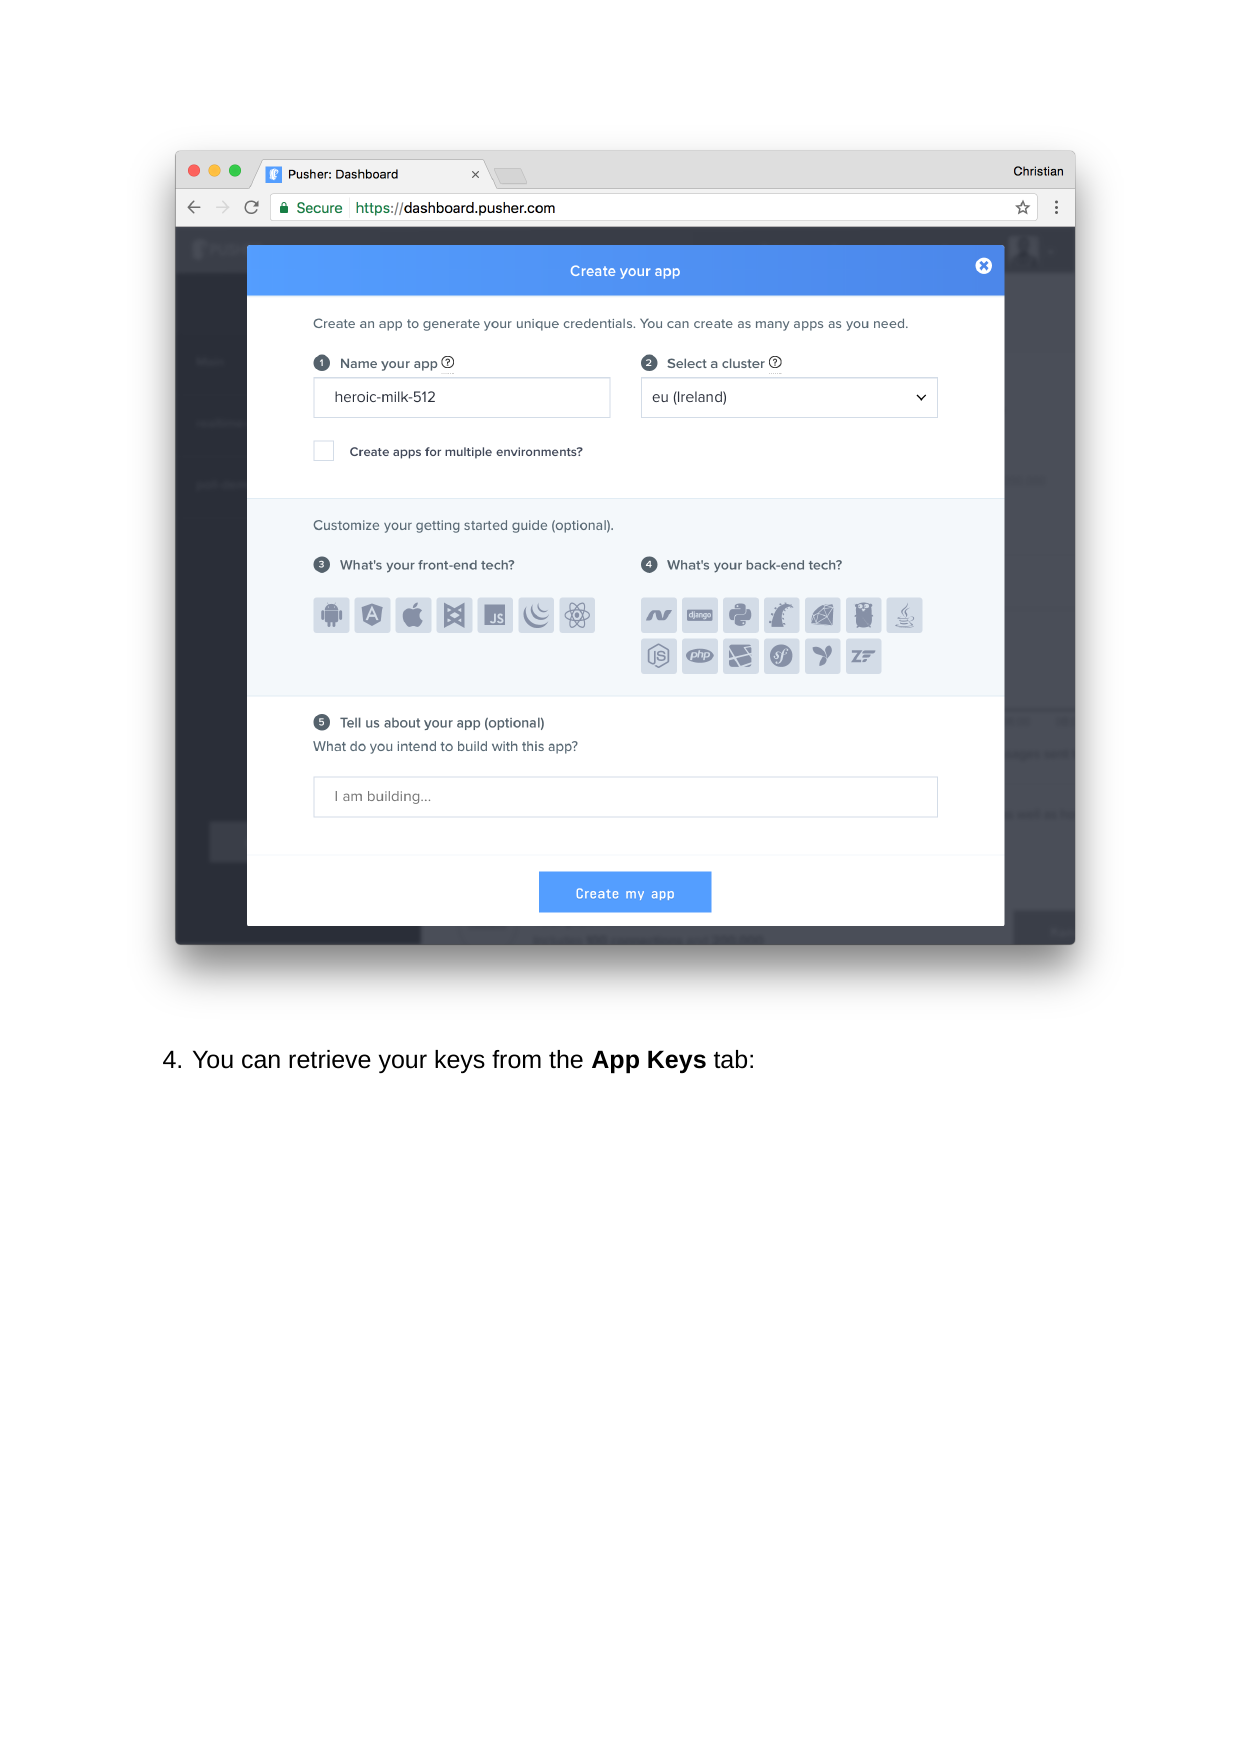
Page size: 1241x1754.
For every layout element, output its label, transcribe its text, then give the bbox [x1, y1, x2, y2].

picture [118, 118, 1132, 1026]
list You can retrieve your keys from the App Keys tab: [162, 1046, 1122, 1074]
